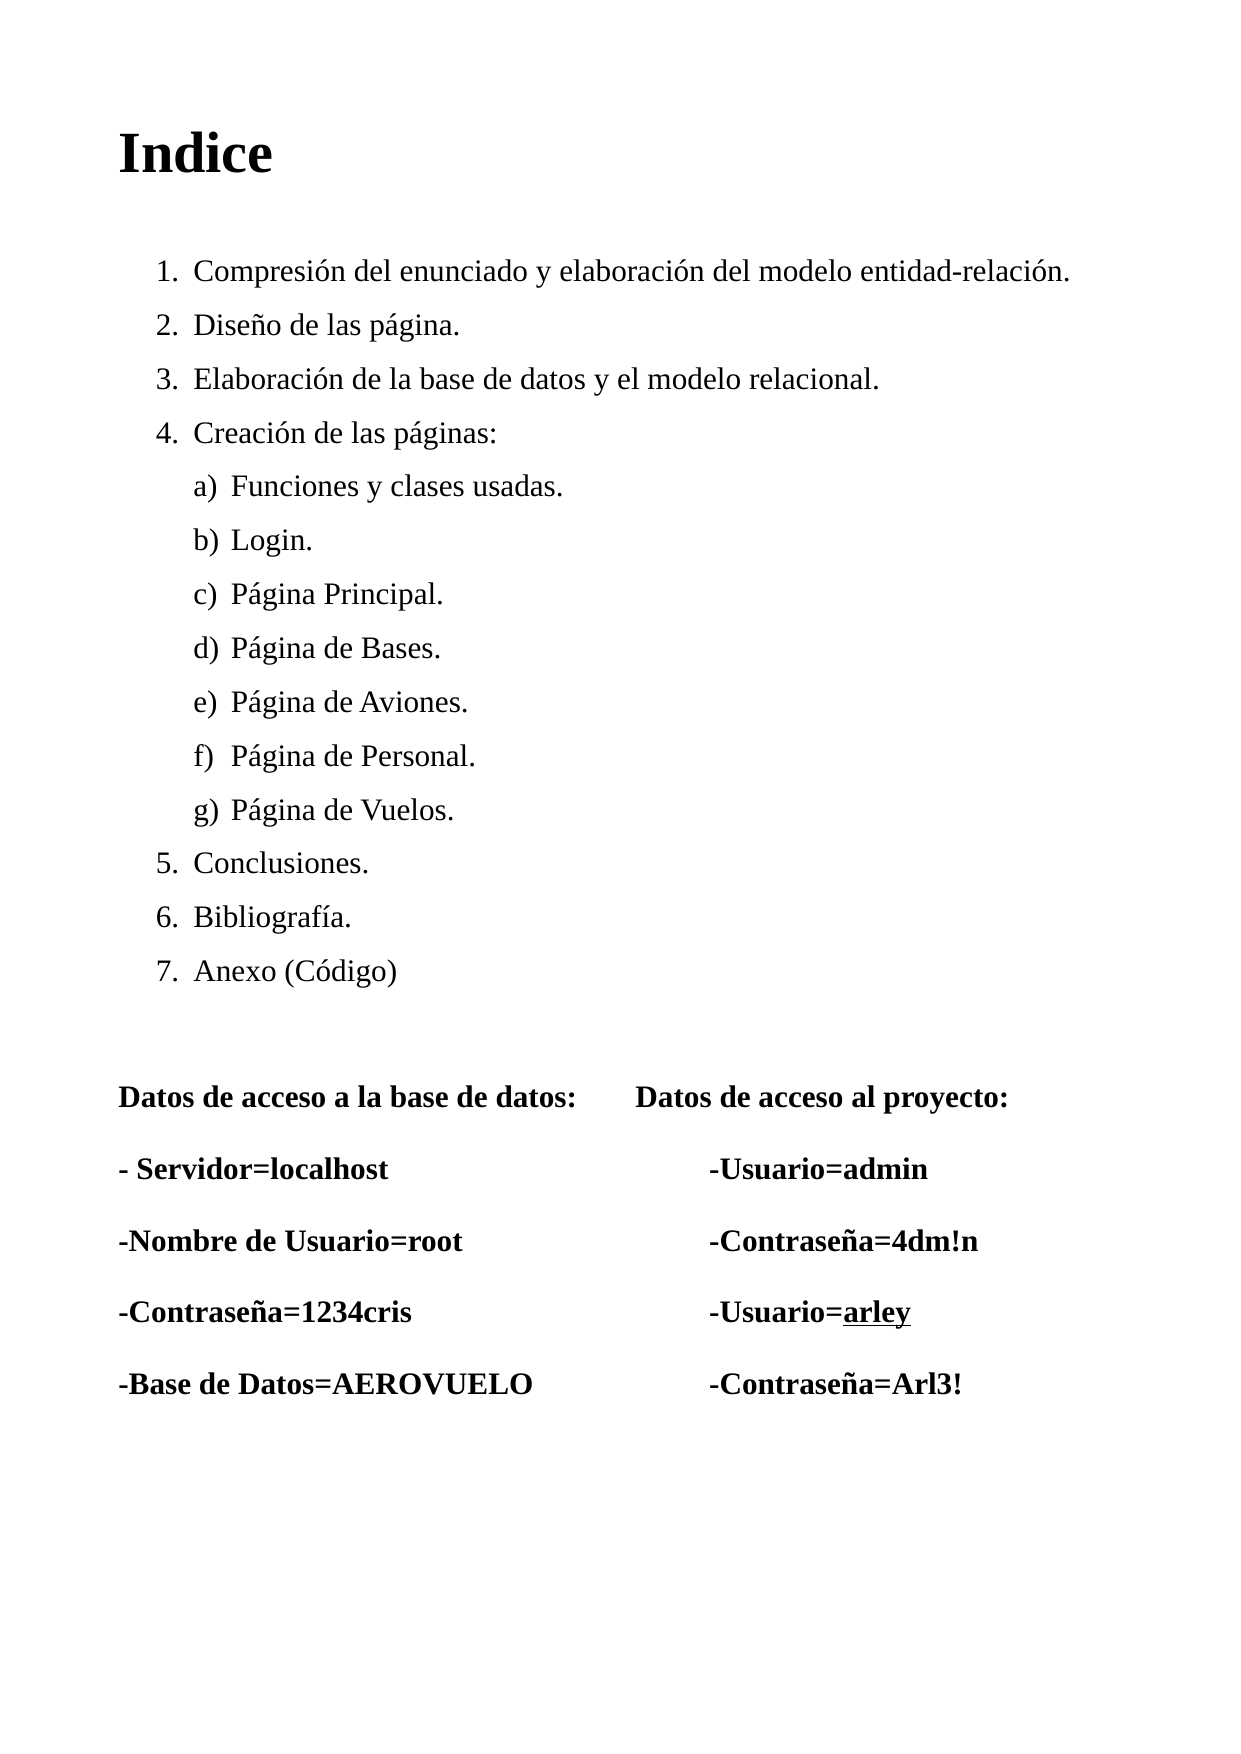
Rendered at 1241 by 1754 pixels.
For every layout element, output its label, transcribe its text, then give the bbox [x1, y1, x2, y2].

text -Nombre de Usuario=root -Contraseña=4dm!n [118, 1222, 1122, 1258]
list Página de Bases. [193, 629, 1122, 665]
list Bibliografía. [156, 898, 1122, 934]
list Creación de las páginas: [156, 414, 1122, 450]
text Indice [118, 118, 1122, 185]
list Elaboración de la base de datos y el modelo relacional. [156, 360, 1122, 396]
list Página de Vuelos. [193, 791, 1122, 827]
list Anexo (Código) [156, 952, 1122, 988]
list Compresión del enunciado y elaboración del modelo entidad-relación. [156, 252, 1122, 288]
list Página de Personal. [193, 737, 1122, 773]
text - Servidor=localhost -Usuario=admin [118, 1150, 1122, 1186]
list Login. [193, 522, 1122, 557]
text -Base de Datos=AEROVUELO -Contraseña=Arl3! [118, 1366, 1122, 1402]
list Diseño de las página. [156, 306, 1122, 342]
list Página de Aviones. [193, 683, 1122, 719]
list Conclusiones. [156, 845, 1122, 881]
list Página Principal. [193, 575, 1122, 611]
text Datos de acceso a la base de datos: Datos de acceso al proyecto: [118, 1078, 1122, 1114]
text -Contraseña=1234cris -Usuario=arley [118, 1294, 1122, 1330]
list Funciones y clases usadas. [193, 468, 1122, 504]
